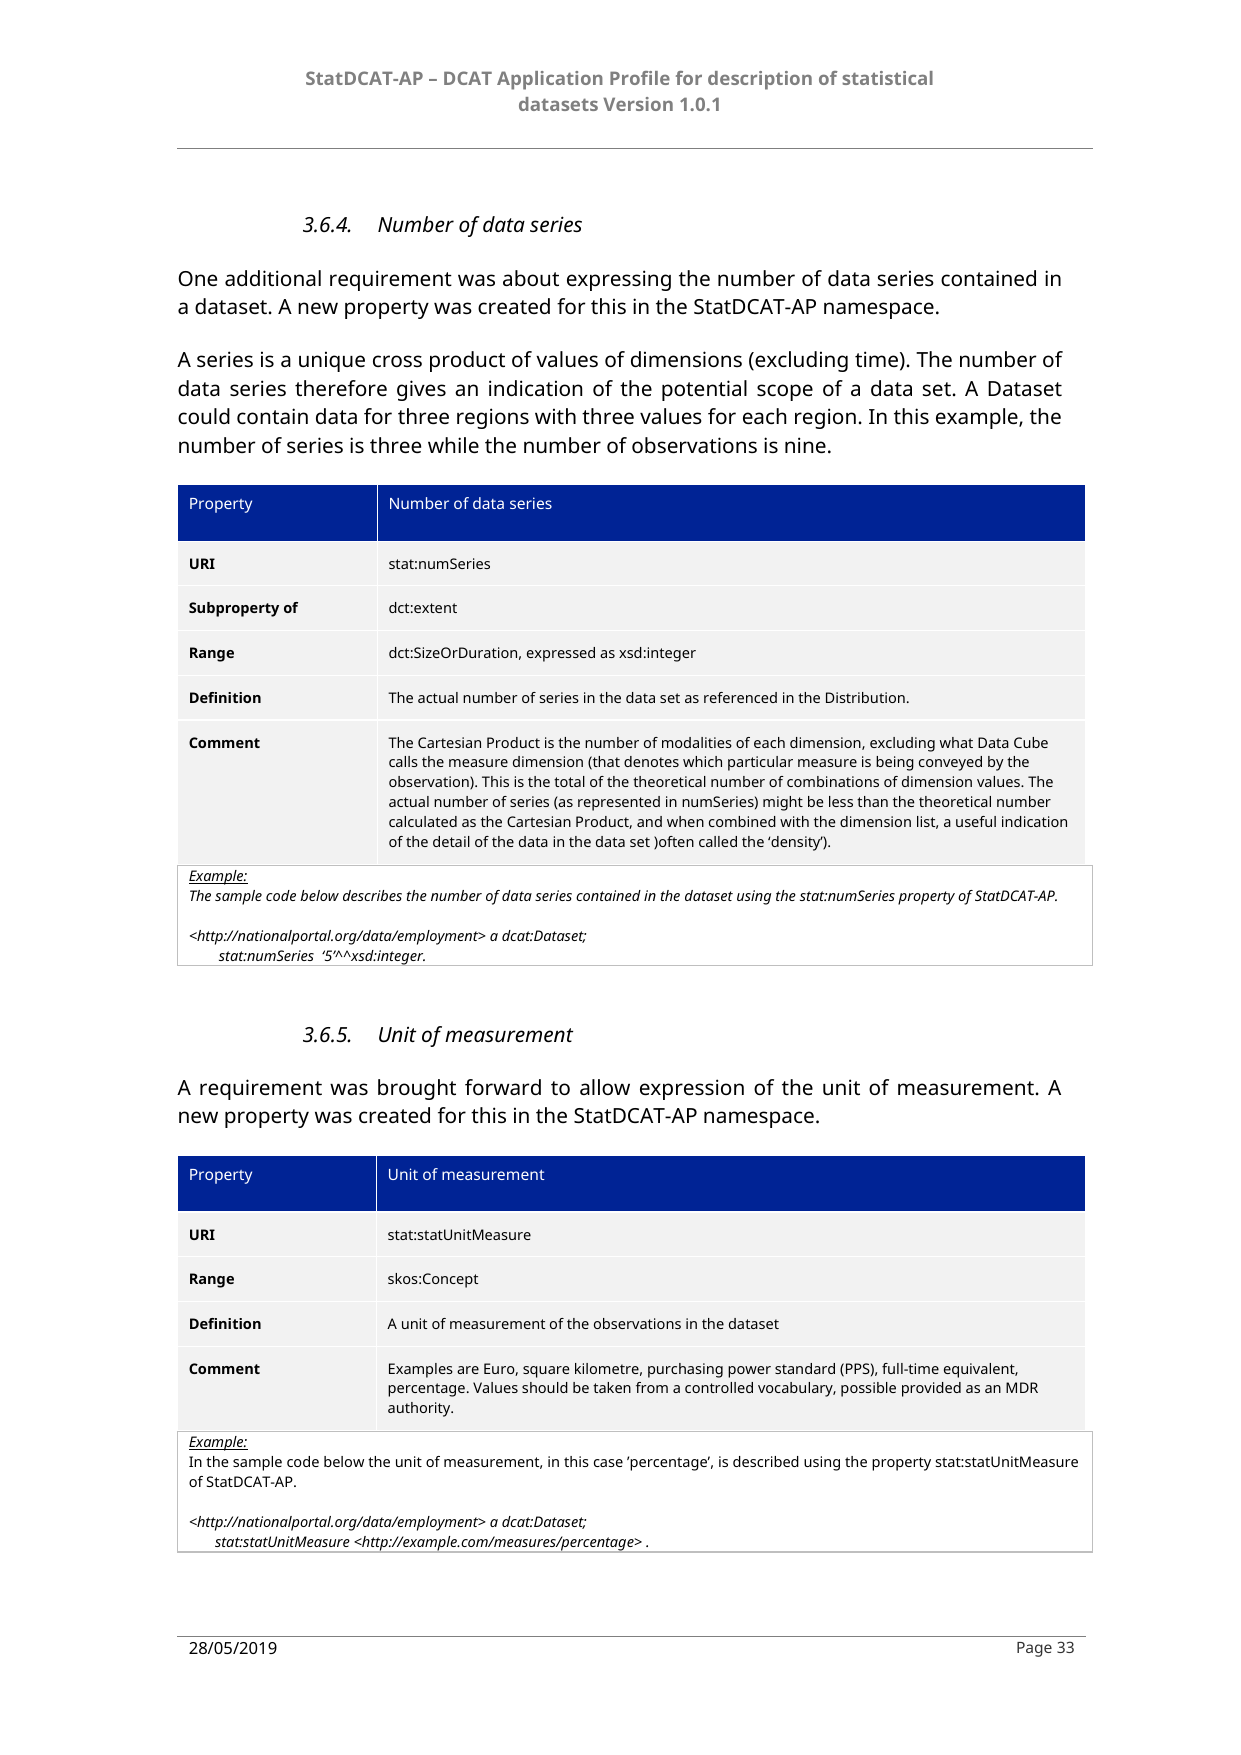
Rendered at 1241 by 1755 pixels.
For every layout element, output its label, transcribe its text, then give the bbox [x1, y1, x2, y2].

table_header Example: In the sample code below the unit of measurement, in this case ’percentage’, is described using the property stat:statUnitMeasure of StatDCAT-AP. <http://nationalportal.org/data/employment> a dcat:Dataset; stat:statUnitMeasure <http://example.com/measures/percentage> . [178, 1432, 1092, 1551]
table_cell stat:numSeries [378, 542, 1085, 585]
table_cell URI [178, 542, 377, 585]
table_cell Definition [178, 676, 377, 719]
table_cell Examples are Euro, square kilometre, purchasing power standard (PPS), full-time equivalent, percentage. Values should be taken from a controlled vocabulary, possible provided as an MDR authority. [377, 1347, 1085, 1430]
subtitle Unit of measurement [302, 1020, 1063, 1048]
table_header Unit of measurement [377, 1156, 1085, 1211]
table_cell dct:extent [378, 586, 1085, 630]
table_cell Comment [178, 721, 377, 864]
table_cell URI [178, 1213, 376, 1256]
text A series is a unique cross product of values of dimensions (excluding time). The number of data series therefore gives an indication of the potential scope of a data set. A Dataset could contain data for three regions with three values for each region. In this example, the number of series is three while the number of observations is nine. [177, 346, 1063, 459]
table_cell Range [178, 1257, 376, 1301]
table_cell skos:Concept [377, 1257, 1085, 1301]
subtitle Number of data series [302, 210, 1063, 239]
table_cell A unit of measurement of the observations in the dataset [377, 1302, 1085, 1346]
table_cell Subproperty of [178, 586, 377, 630]
table_header Property [178, 1156, 376, 1211]
table_header Number of data series [378, 485, 1085, 541]
table_header Example: The sample code below describes the number of data series contained in the dataset using the stat:numSeries property of StatDCAT-AP. <http://nationalportal.org/data/employment> a dcat:Dataset; stat:numSeries ‘5’^^xsd:integer. [178, 866, 1092, 965]
table_cell Comment [178, 1347, 376, 1430]
table_header Property [178, 485, 377, 541]
table_cell stat:statUnitMeasure [377, 1213, 1085, 1256]
table_cell The Cartesian Product is the number of modalities of each dimension, excluding what Data Cube calls the measure dimension (that denotes which particular measure is being conveyed by the observation). This is the total of the theoretical number of combinations of dimension values. The actual number of series (as represented in numSeries) might be less than the theoretical number calculated as the Cartesian Product, and when combined with the dimension list, a useful indication of the detail of the data in the data set )often called the ‘density’). [378, 721, 1085, 864]
table_cell Definition [178, 1302, 376, 1346]
table_cell Range [178, 631, 377, 675]
text One additional requirement was about expressing the number of data series contained in a dataset. A new property was created for this in the StatDCAT-AP namespace. [177, 264, 1063, 321]
text A requirement was brought forward to allow expression of the unit of measurement. A new property was created for this in the StatDCAT-AP namespace. [177, 1073, 1063, 1130]
table_cell The actual number of series in the data set as referenced in the Distribution. [378, 676, 1085, 719]
table_cell dct:SizeOrDuration, expressed as xsd:integer [378, 631, 1085, 675]
